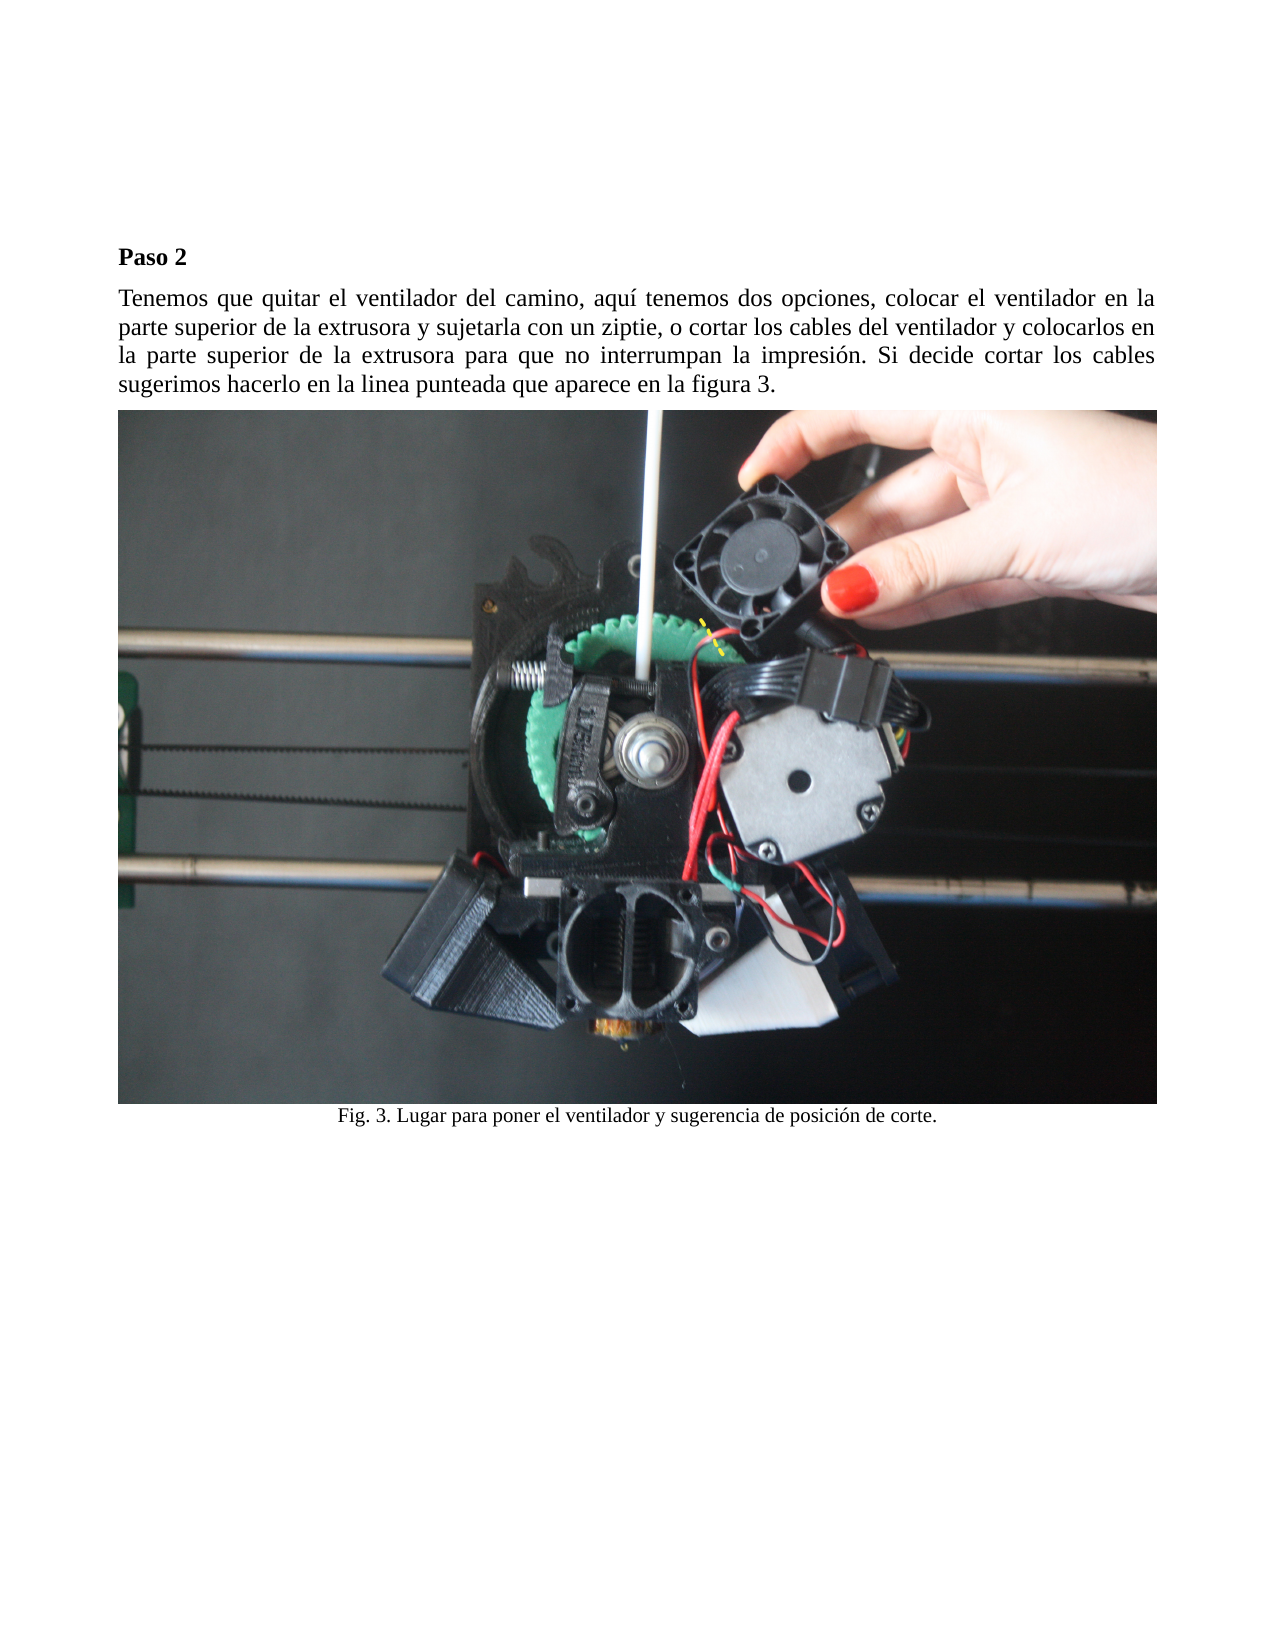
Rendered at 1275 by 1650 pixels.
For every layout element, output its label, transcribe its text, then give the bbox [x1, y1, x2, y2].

text Fig. 3. Lugar para poner el ventilador y sugerencia de posición de corte. [118, 1104, 1157, 1127]
text Paso 2 [118, 242, 1157, 271]
picture [118, 410, 1157, 1104]
text Tenemos que quitar el ventilador del camino, aquí tenemos dos opciones, colocar el ventilador en la parte superior de la extrusora y sujetarla con un ziptie, o cortar los cables del ventilador y colocarlos en la parte superior de la extrusora para que no interrumpan la impresión. Si decide cortar los cables sugerimos hacerlo en la linea punteada que aparece en la figura 3. [118, 283, 1157, 398]
